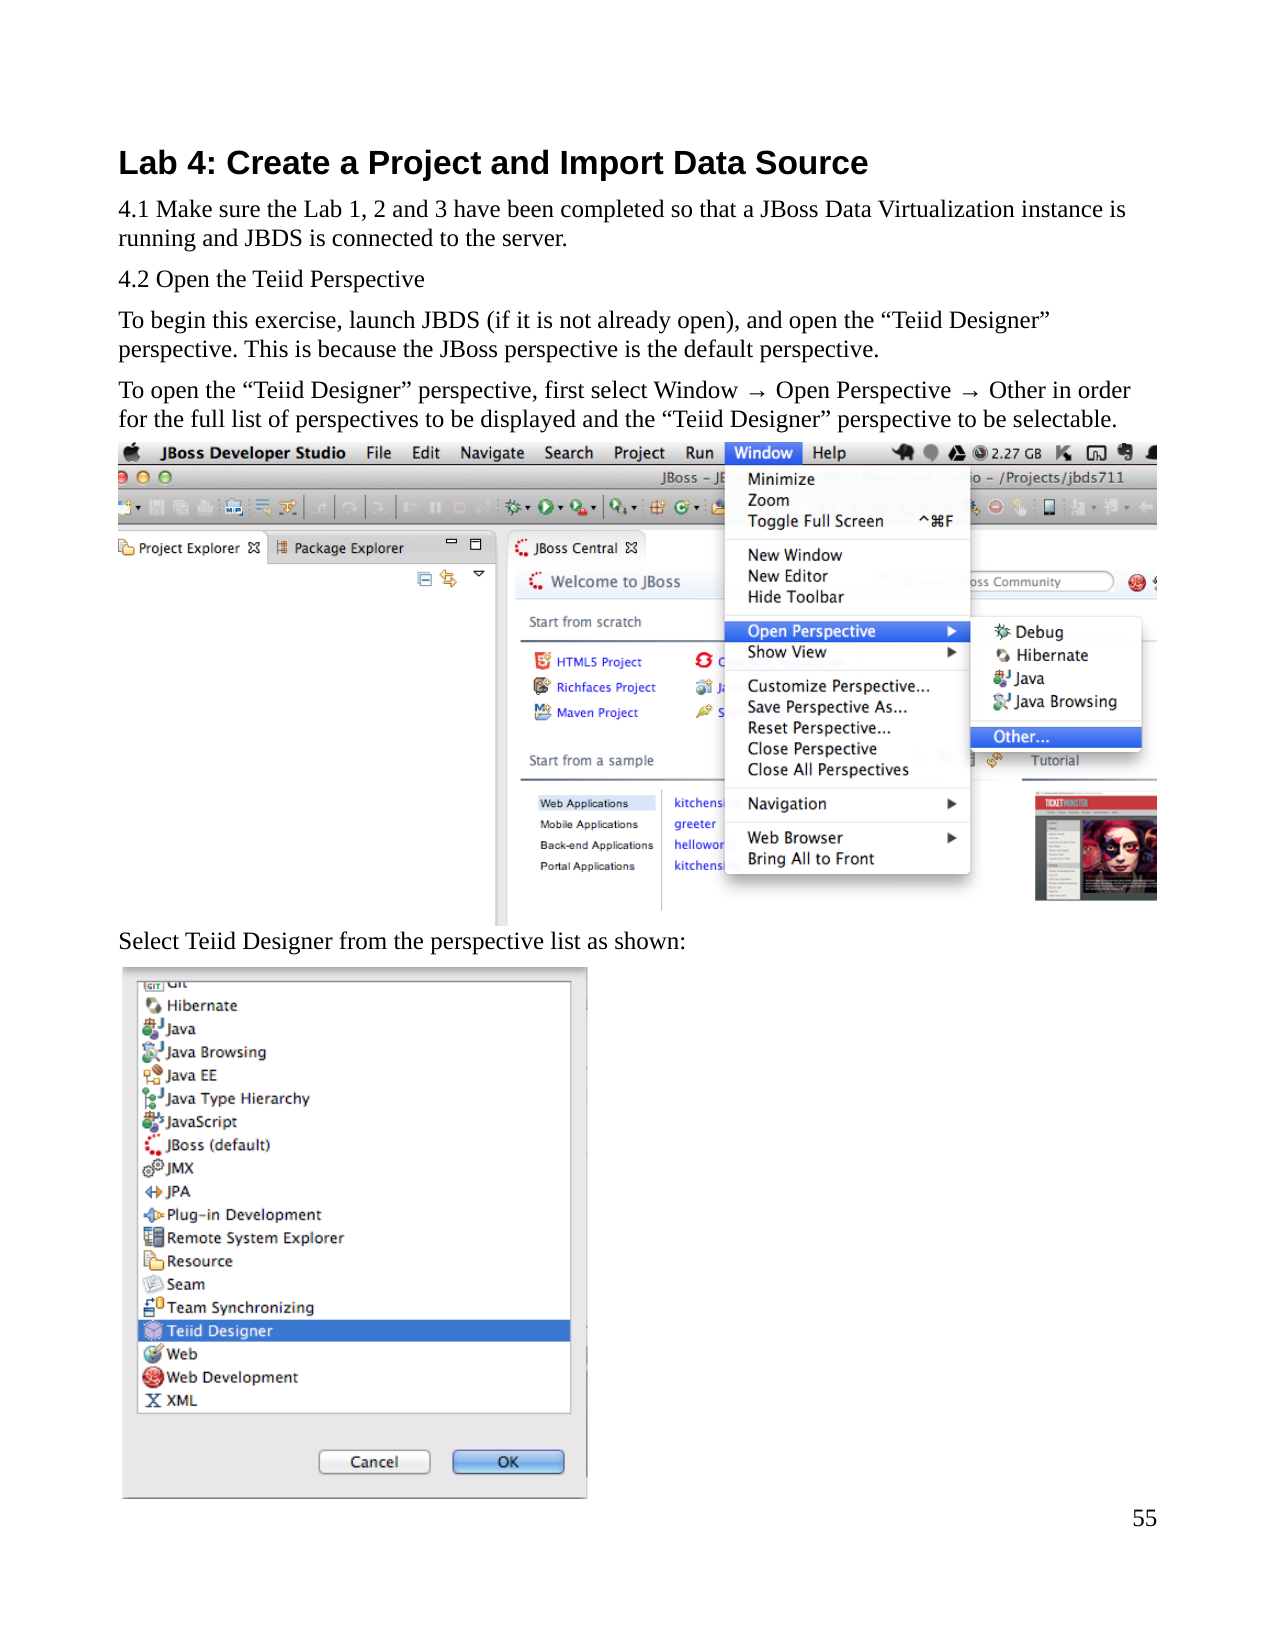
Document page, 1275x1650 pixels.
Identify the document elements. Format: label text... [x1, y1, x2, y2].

subtitle Lab 4: Create a Project and Import Data Source [118, 143, 1157, 182]
text 4.2 Open the Teiid Perspective [118, 264, 1157, 293]
text 4.1 Make sure the Lab 1, 2 and 3 have been completed so that a JBoss Data Virtualization instance is running and JBDS is connected to the server. [118, 194, 1157, 252]
picture [118, 442, 1157, 926]
text Select Teiid Designer from the perspective list as shown: [118, 926, 1157, 954]
picture [122, 967, 588, 1499]
text To open the “Teiid Designer” perspective, first select Window → Open Perspective → Other in order for the full list of perspectives to be displayed and the “Teiid Designer” perspective to be selectable. [118, 376, 1157, 433]
text To begin this exercise, launch JBDS (if it is not already open), and open the “Teiid Designer” perspective. This is because the JBoss perspective is the default perspective. [118, 306, 1157, 363]
